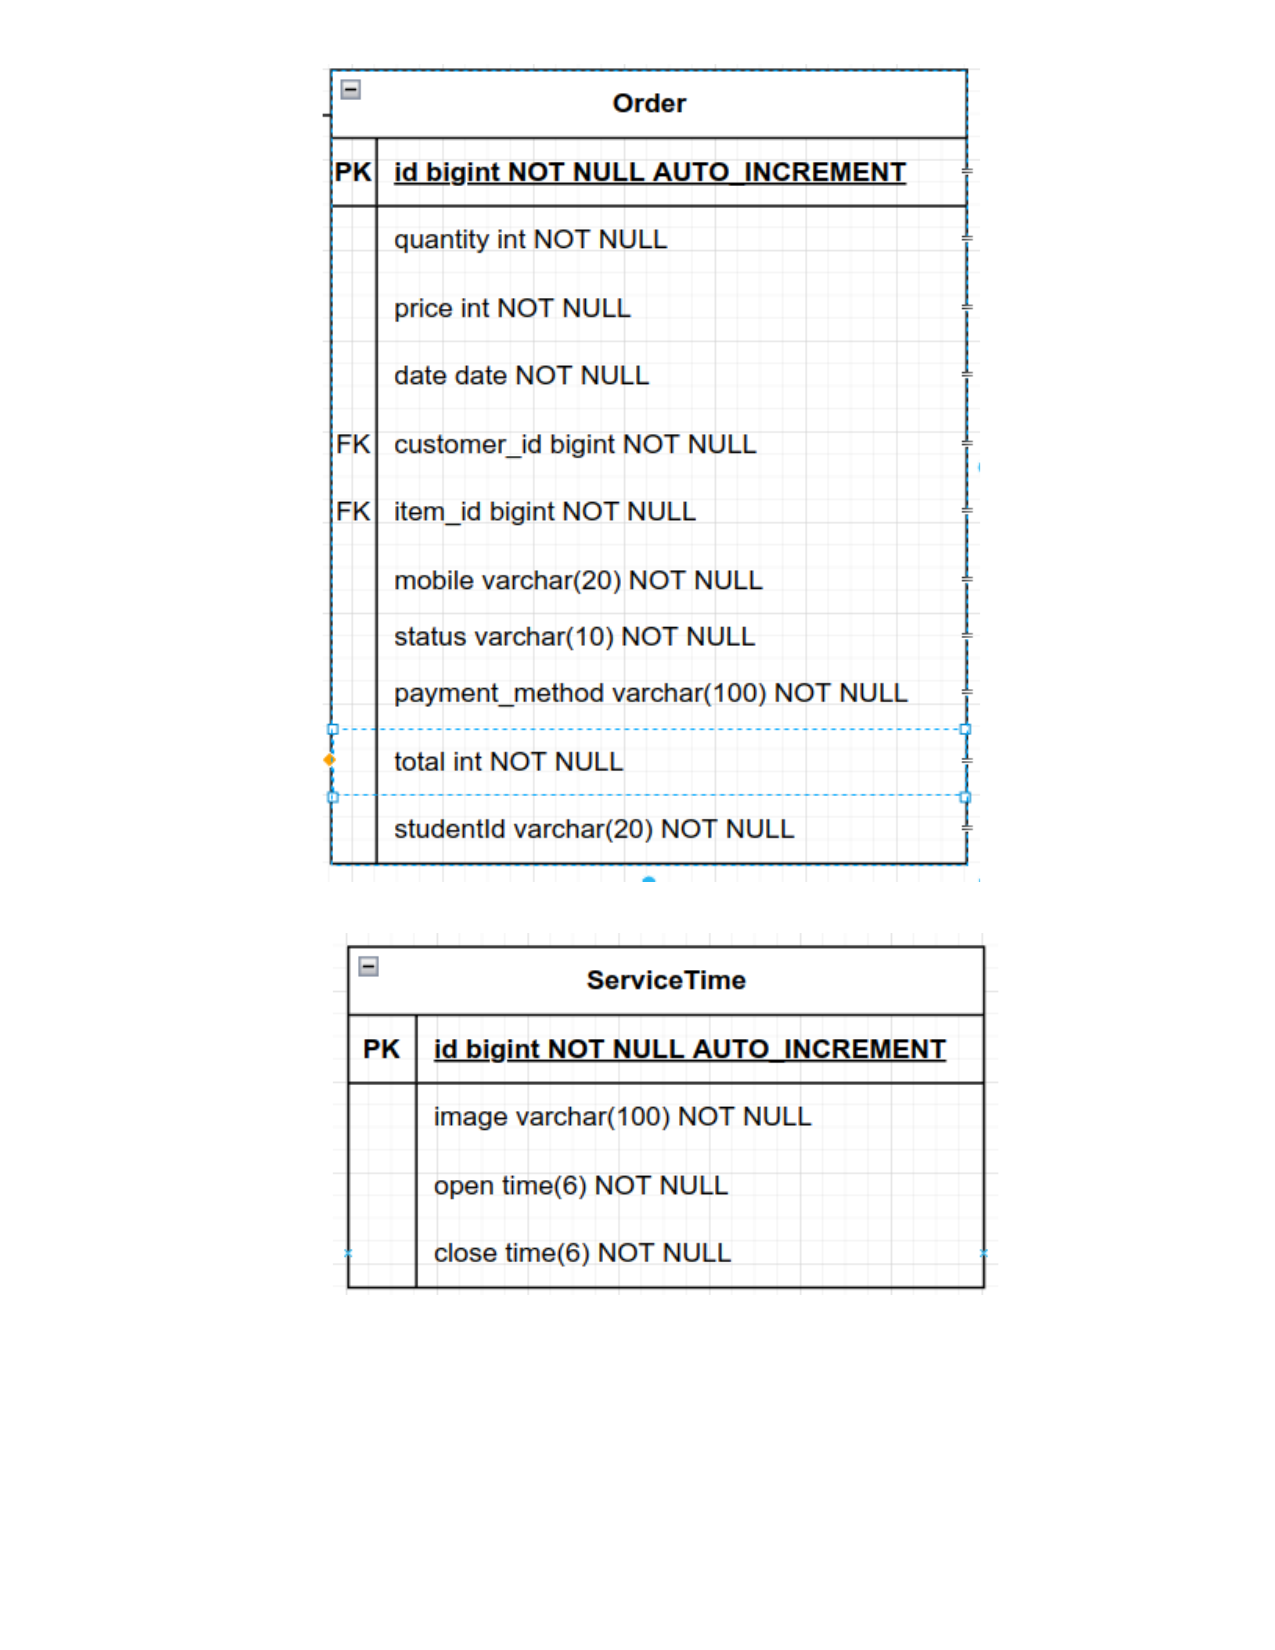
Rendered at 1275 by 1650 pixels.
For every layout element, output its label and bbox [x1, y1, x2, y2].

picture [332, 933, 999, 1295]
picture [322, 64, 981, 882]
